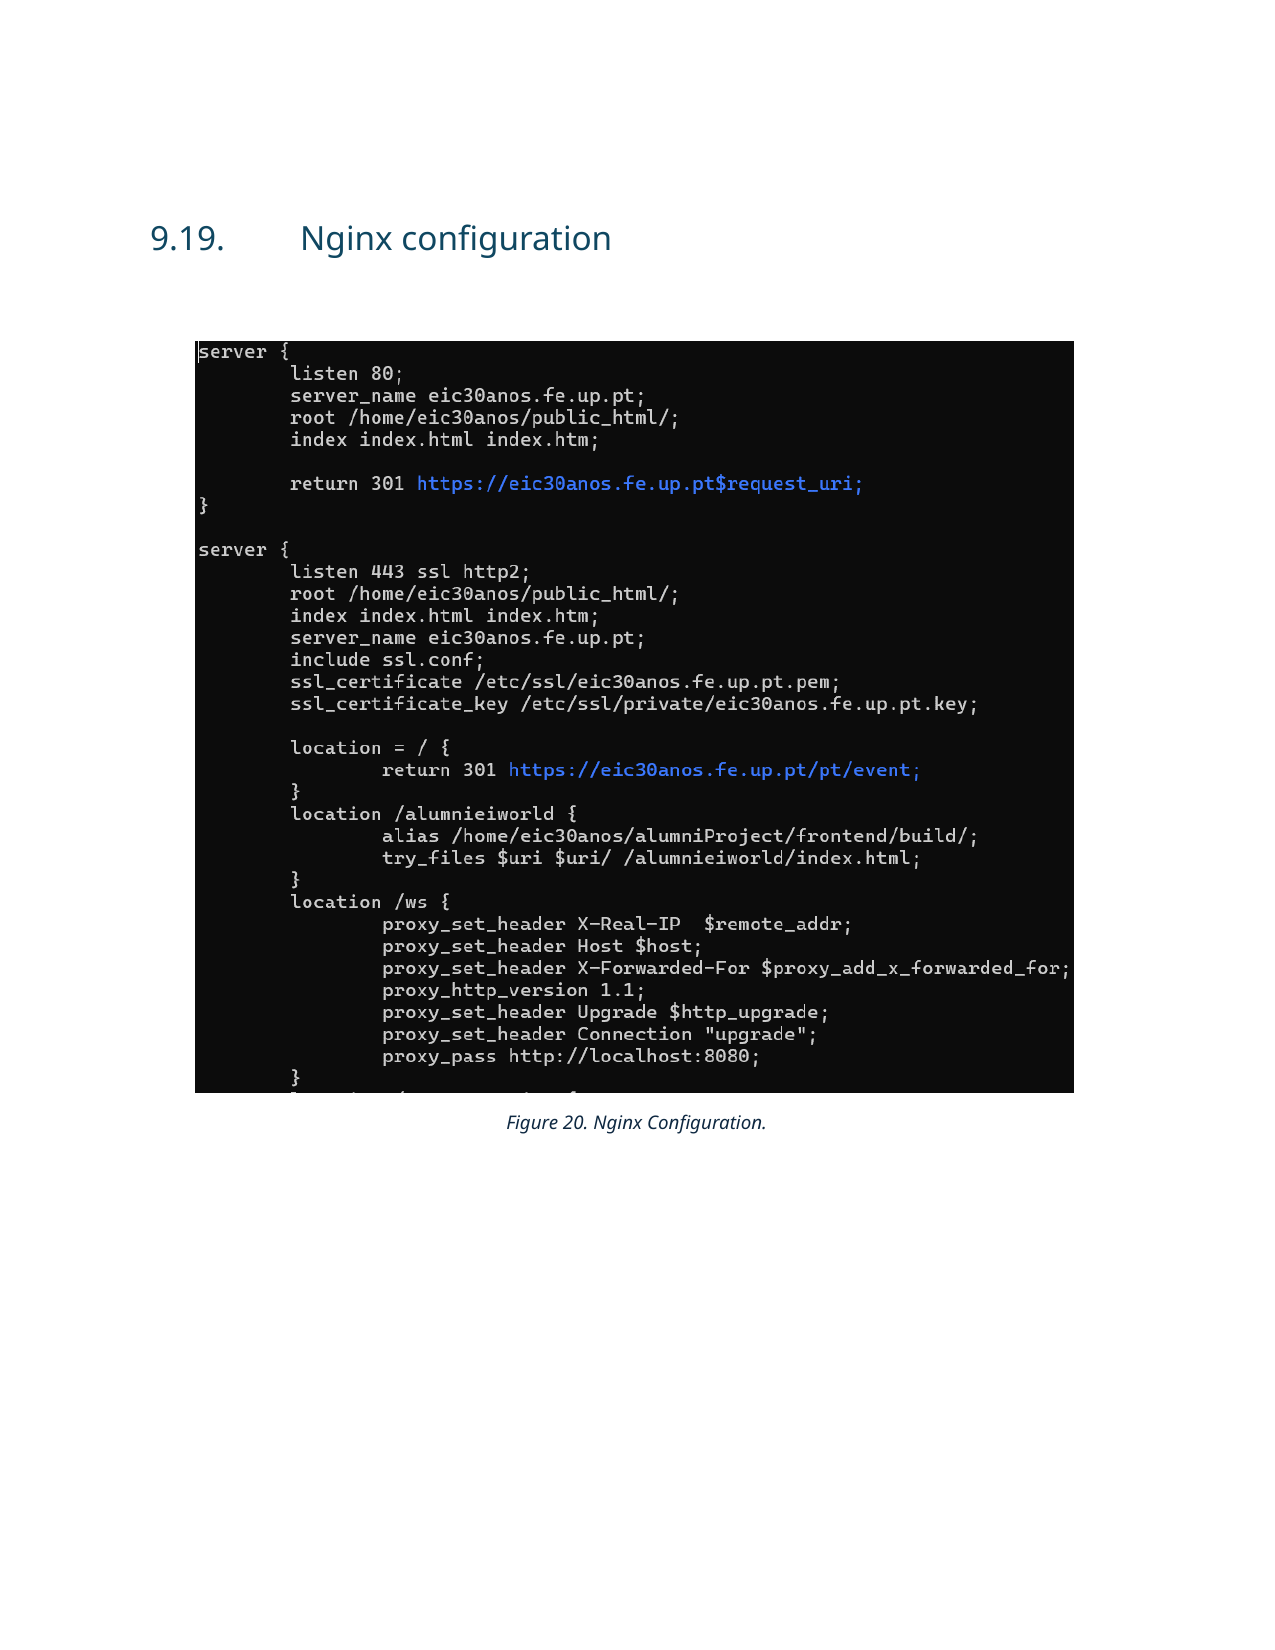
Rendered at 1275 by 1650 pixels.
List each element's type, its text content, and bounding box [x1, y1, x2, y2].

subtitle Nginx configuration [150, 215, 1125, 260]
text Figure 20. Nginx Configuration. [150, 1109, 1125, 1135]
